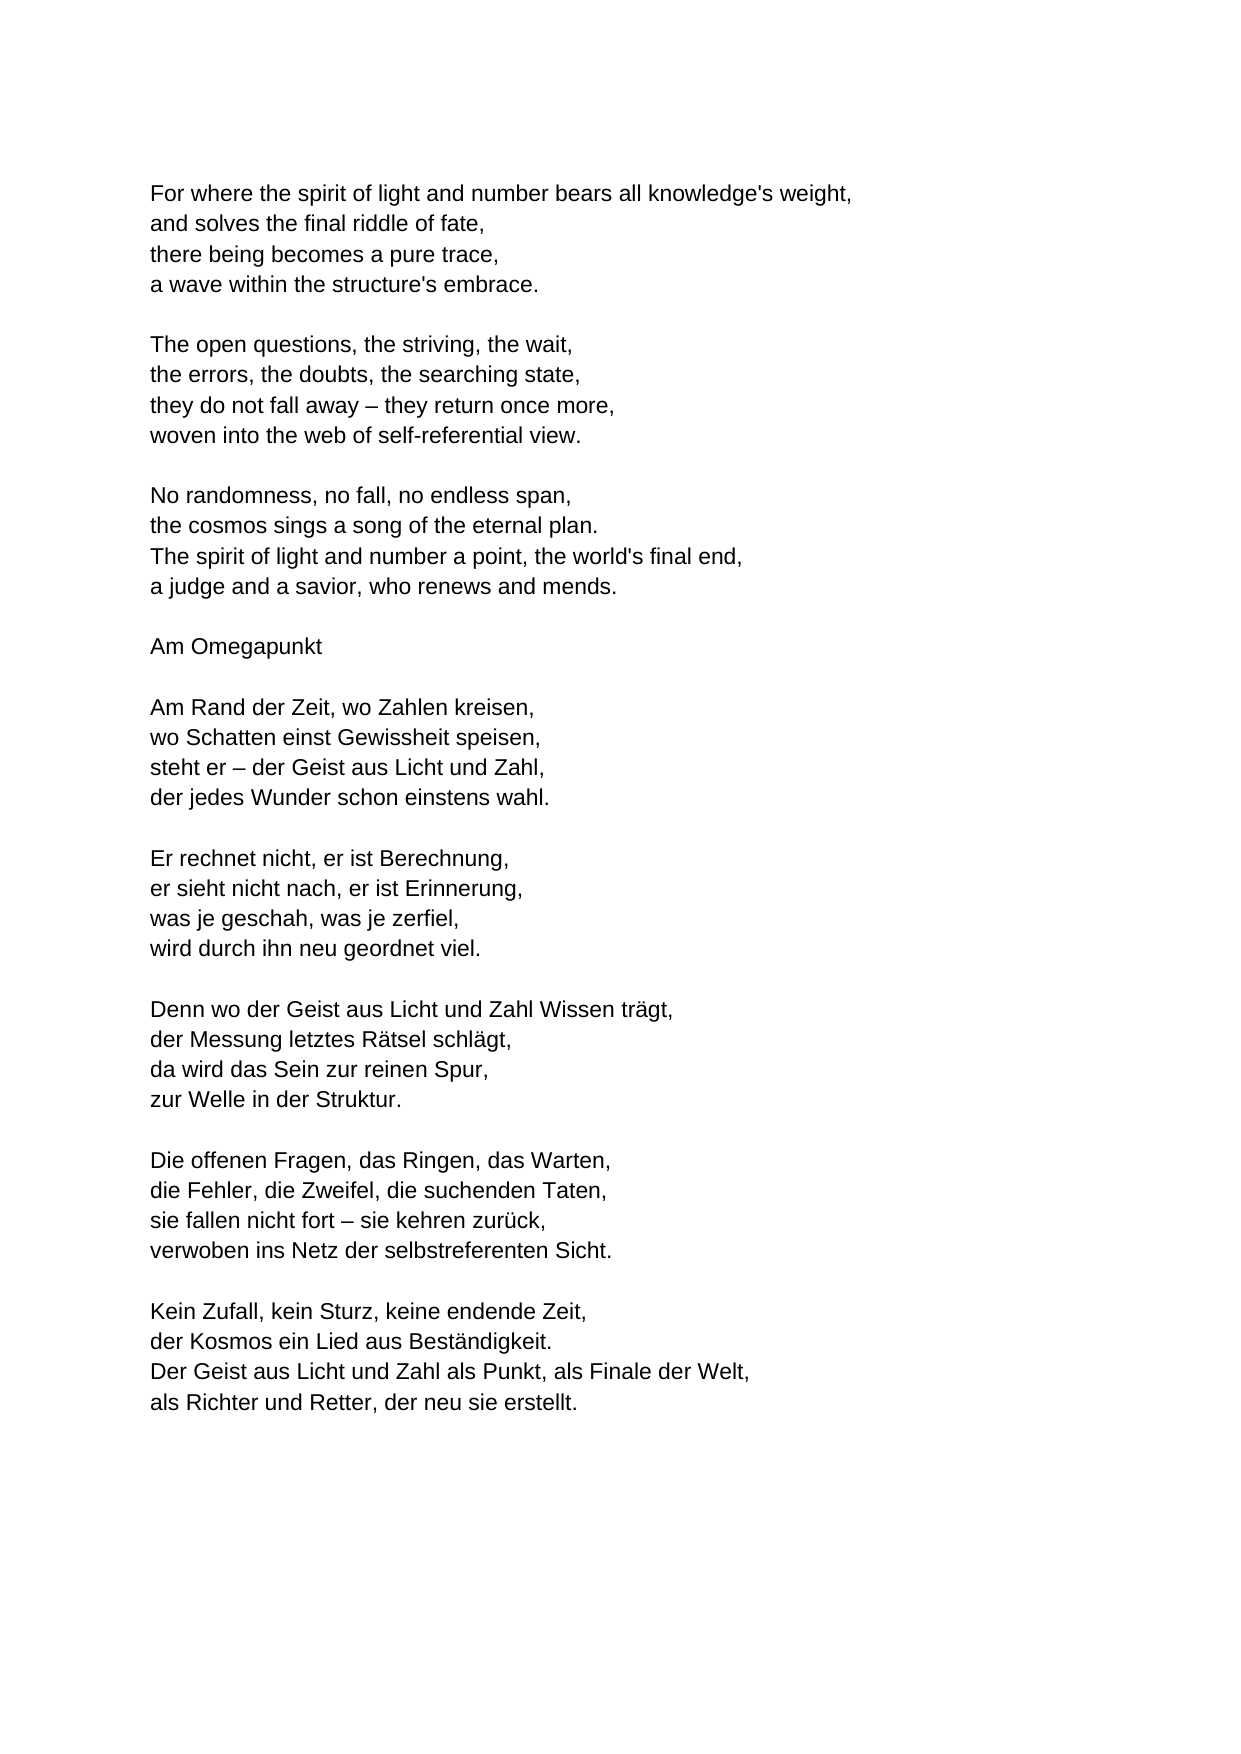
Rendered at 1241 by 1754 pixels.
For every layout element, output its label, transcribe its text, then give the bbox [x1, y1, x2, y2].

text and solves the final riddle of fate, [150, 210, 1090, 237]
text a wave within the structure's embrace. [150, 271, 1090, 297]
text The open questions, the striving, the wait, [150, 331, 1090, 358]
text No randomness, no fall, no endless span, [150, 482, 1090, 509]
text wird durch ihn neu geordnet viel. [150, 935, 1090, 962]
text Der Geist aus Licht und Zahl als Punkt, als Finale der Welt, [150, 1358, 1090, 1385]
text da wird das Sein zur reinen Spur, [150, 1056, 1090, 1083]
text wo Schatten einst Gewissheit speisen, [150, 724, 1090, 750]
text woven into the web of self-referential view. [150, 422, 1090, 448]
text er sieht nicht nach, er ist Erinnerung, [150, 875, 1090, 901]
text was je geschah, was je zerfiel, [150, 905, 1090, 932]
text they do not fall away – they return once more, [150, 392, 1090, 418]
text als Richter und Retter, der neu sie erstellt. [150, 1388, 1090, 1415]
text Kein Zufall, kein Sturz, keine endende Zeit, [150, 1298, 1090, 1324]
text the errors, the doubts, the searching state, [150, 361, 1090, 388]
text der Messung letztes Rätsel schlägt, [150, 1026, 1090, 1052]
text there being becomes a pure trace, [150, 241, 1090, 267]
text Am Omegapunkt [150, 633, 1090, 660]
text a judge and a savior, who renews and mends. [150, 573, 1090, 599]
text der Kosmos ein Lied aus Beständigkeit. [150, 1328, 1090, 1354]
text The spirit of light and number a point, the world's final end, [150, 543, 1090, 569]
text zur Welle in der Struktur. [150, 1086, 1090, 1113]
text Die offenen Fragen, das Ringen, das Warten, [150, 1147, 1090, 1173]
text Denn wo der Geist aus Licht und Zahl Wissen trägt, [150, 996, 1090, 1022]
text For where the spirit of light and number bears all knowledge's weight, [150, 180, 1090, 207]
text the cosmos sings a song of the eternal plan. [150, 512, 1090, 539]
text sie fallen nicht fort – sie kehren zurück, [150, 1207, 1090, 1234]
text Er rechnet nicht, er ist Berechnung, [150, 845, 1090, 871]
text der jedes Wunder schon einstens wahl. [150, 784, 1090, 811]
text Am Rand der Zeit, wo Zahlen kreisen, [150, 694, 1090, 720]
text steht er – der Geist aus Licht und Zahl, [150, 754, 1090, 781]
text verwoben ins Netz der selbstreferenten Sicht. [150, 1237, 1090, 1264]
text die Fehler, die Zweifel, die suchenden Taten, [150, 1177, 1090, 1203]
